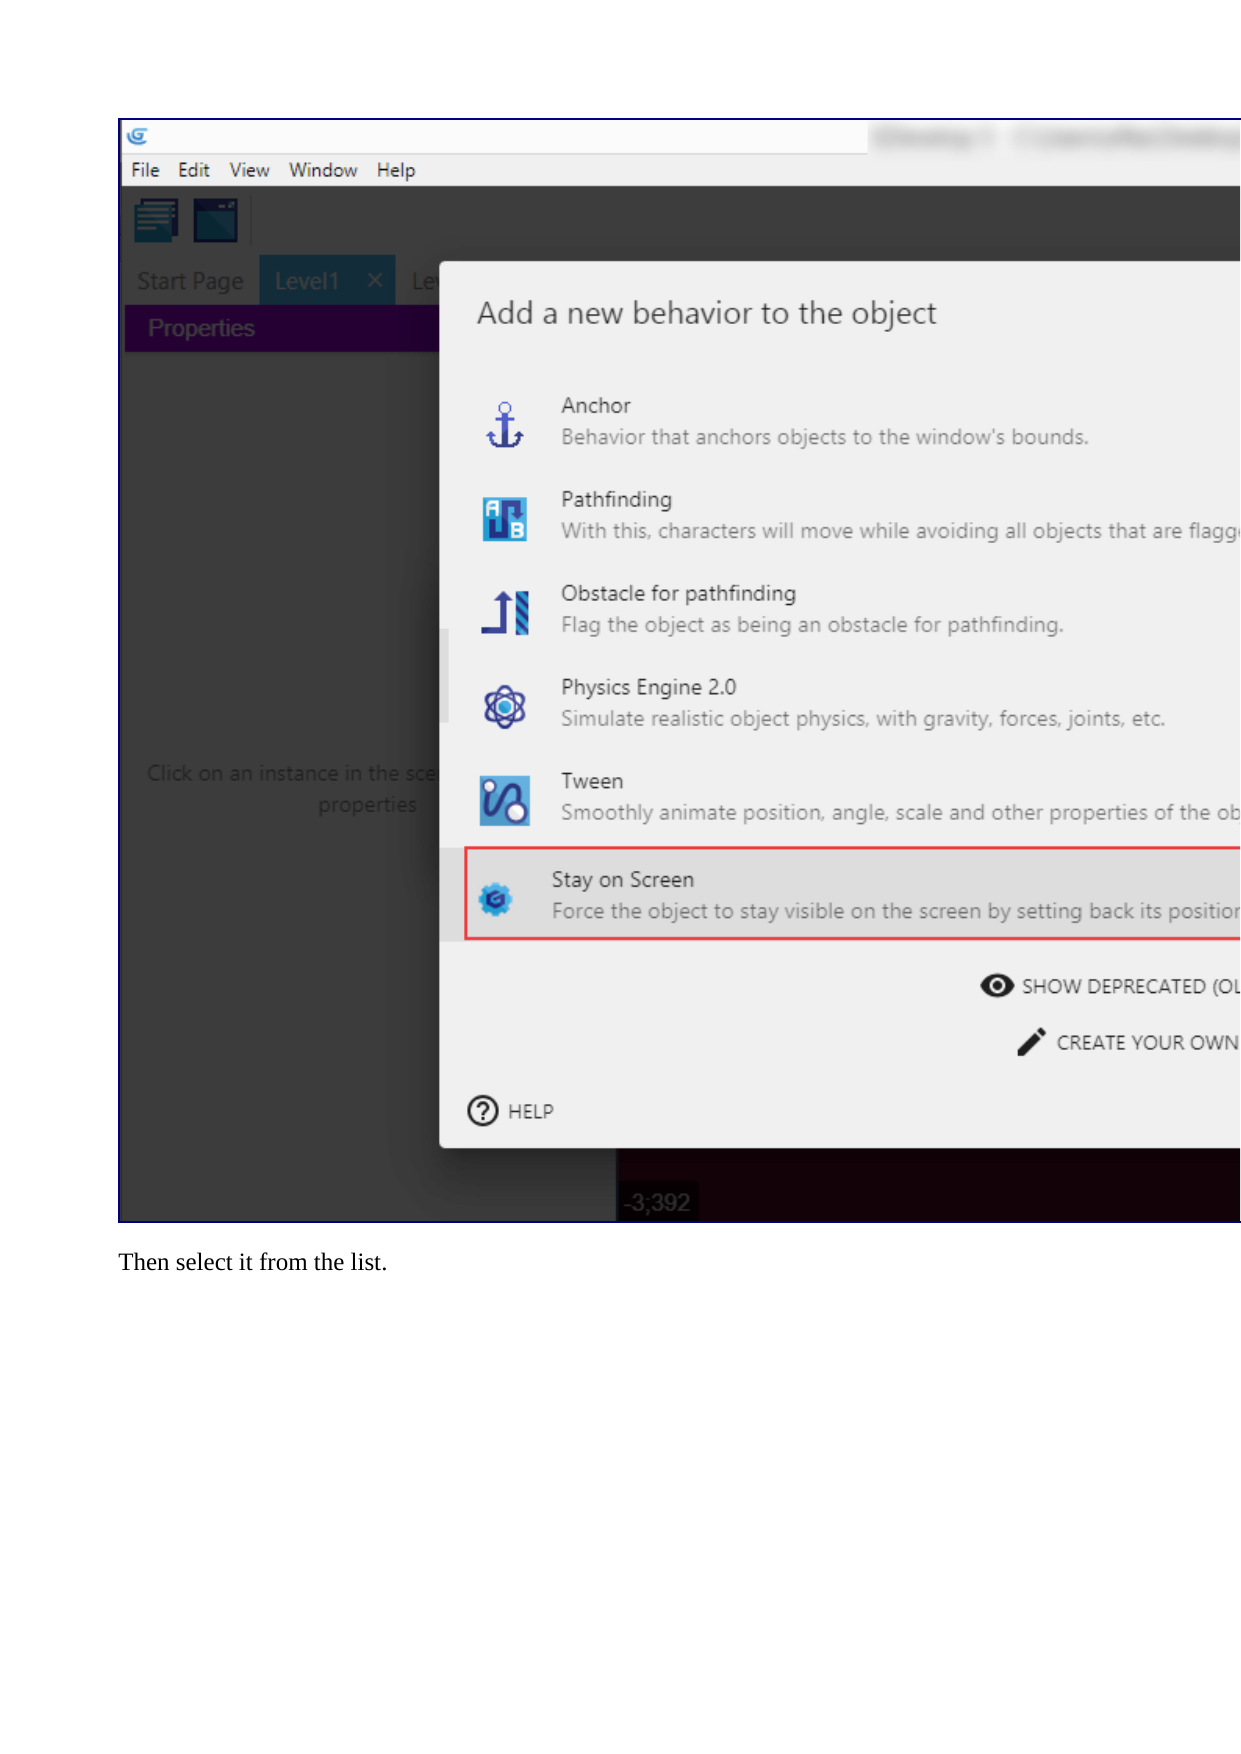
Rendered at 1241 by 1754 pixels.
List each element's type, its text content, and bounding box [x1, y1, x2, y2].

text Then select it from the list. [118, 1247, 1122, 1276]
picture [120, 120, 1241, 1221]
